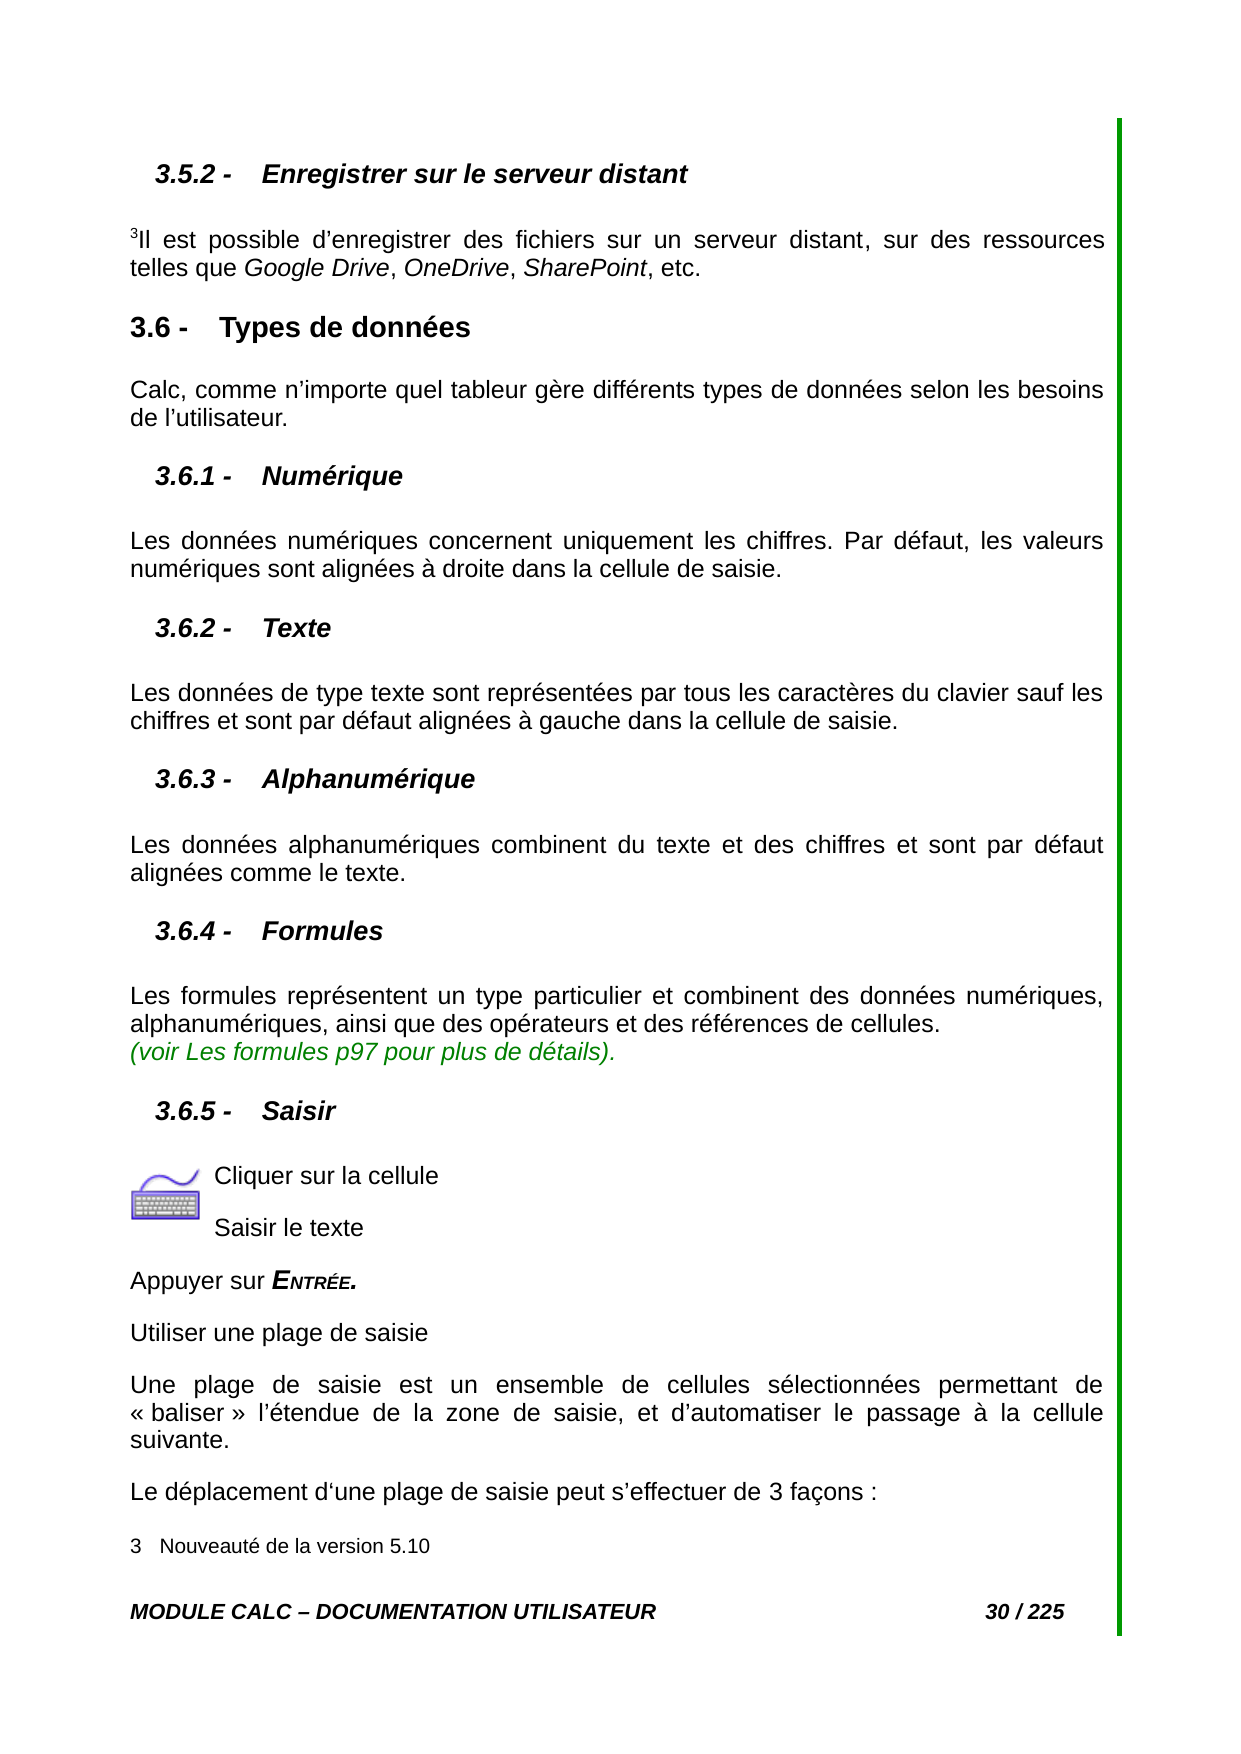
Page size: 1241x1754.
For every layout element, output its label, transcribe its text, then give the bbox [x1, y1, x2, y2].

subtitle Alphanumérique [155, 764, 1105, 794]
text Les formules représentent un type particulier et combinent des données numériques, alphanumériques, ainsi que des opérateurs et des références de cellules. [130, 982, 1105, 1038]
text Saisir le texte [130, 1213, 1105, 1241]
text (voir Les formules p97 pour plus de détails). [130, 1038, 1105, 1066]
subtitle Formules [155, 916, 1105, 946]
picture [127, 1158, 203, 1234]
text Les données numériques concernent uniquement les chiffres. Par défaut, les valeurs numériques sont alignées à droite dans la cellule de saisie. [130, 527, 1105, 583]
subtitle Numérique [155, 461, 1105, 491]
text Les données de type texte sont représentées par tous les caractères du clavier sauf les chiffres et sont par défaut alignées à gauche dans la cellule de saisie. [130, 679, 1105, 735]
subtitle Saisir [155, 1095, 1105, 1126]
text Une plage de saisie est un ensemble de cellules sélectionnées permettant de « baliser » l’étendue de la zone de saisie, et d’automatiser le passage à la cellule suivante. [130, 1370, 1105, 1454]
text Appuyer sur Entrée. [130, 1265, 1105, 1295]
text Le déplacement d‘une plage de saisie peut s’effectuer de 3 façons : [130, 1478, 1105, 1506]
subtitle Types de données [130, 311, 1105, 344]
text Calc, comme n’importe quel tableur gère différents types de données selon les besoins de l’utilisateur. [130, 376, 1105, 431]
text Il est possible d’enregistrer des fichiers sur un serveur distant, sur des ressources telles que Google Drive, OneDrive, SharePoint, etc. [130, 226, 1105, 282]
text Les données alphanumériques combinent du texte et des chiffres et sont par défaut alignées comme le texte. [130, 831, 1105, 886]
subtitle Texte [155, 612, 1105, 643]
text Utiliser une plage de saisie [130, 1319, 1105, 1347]
text Cliquer sur la cellule [203, 1162, 1105, 1190]
subtitle Enregistrer sur le serveur distant [155, 159, 1105, 190]
text Nouveauté de la version 5.10 [130, 1534, 1105, 1558]
